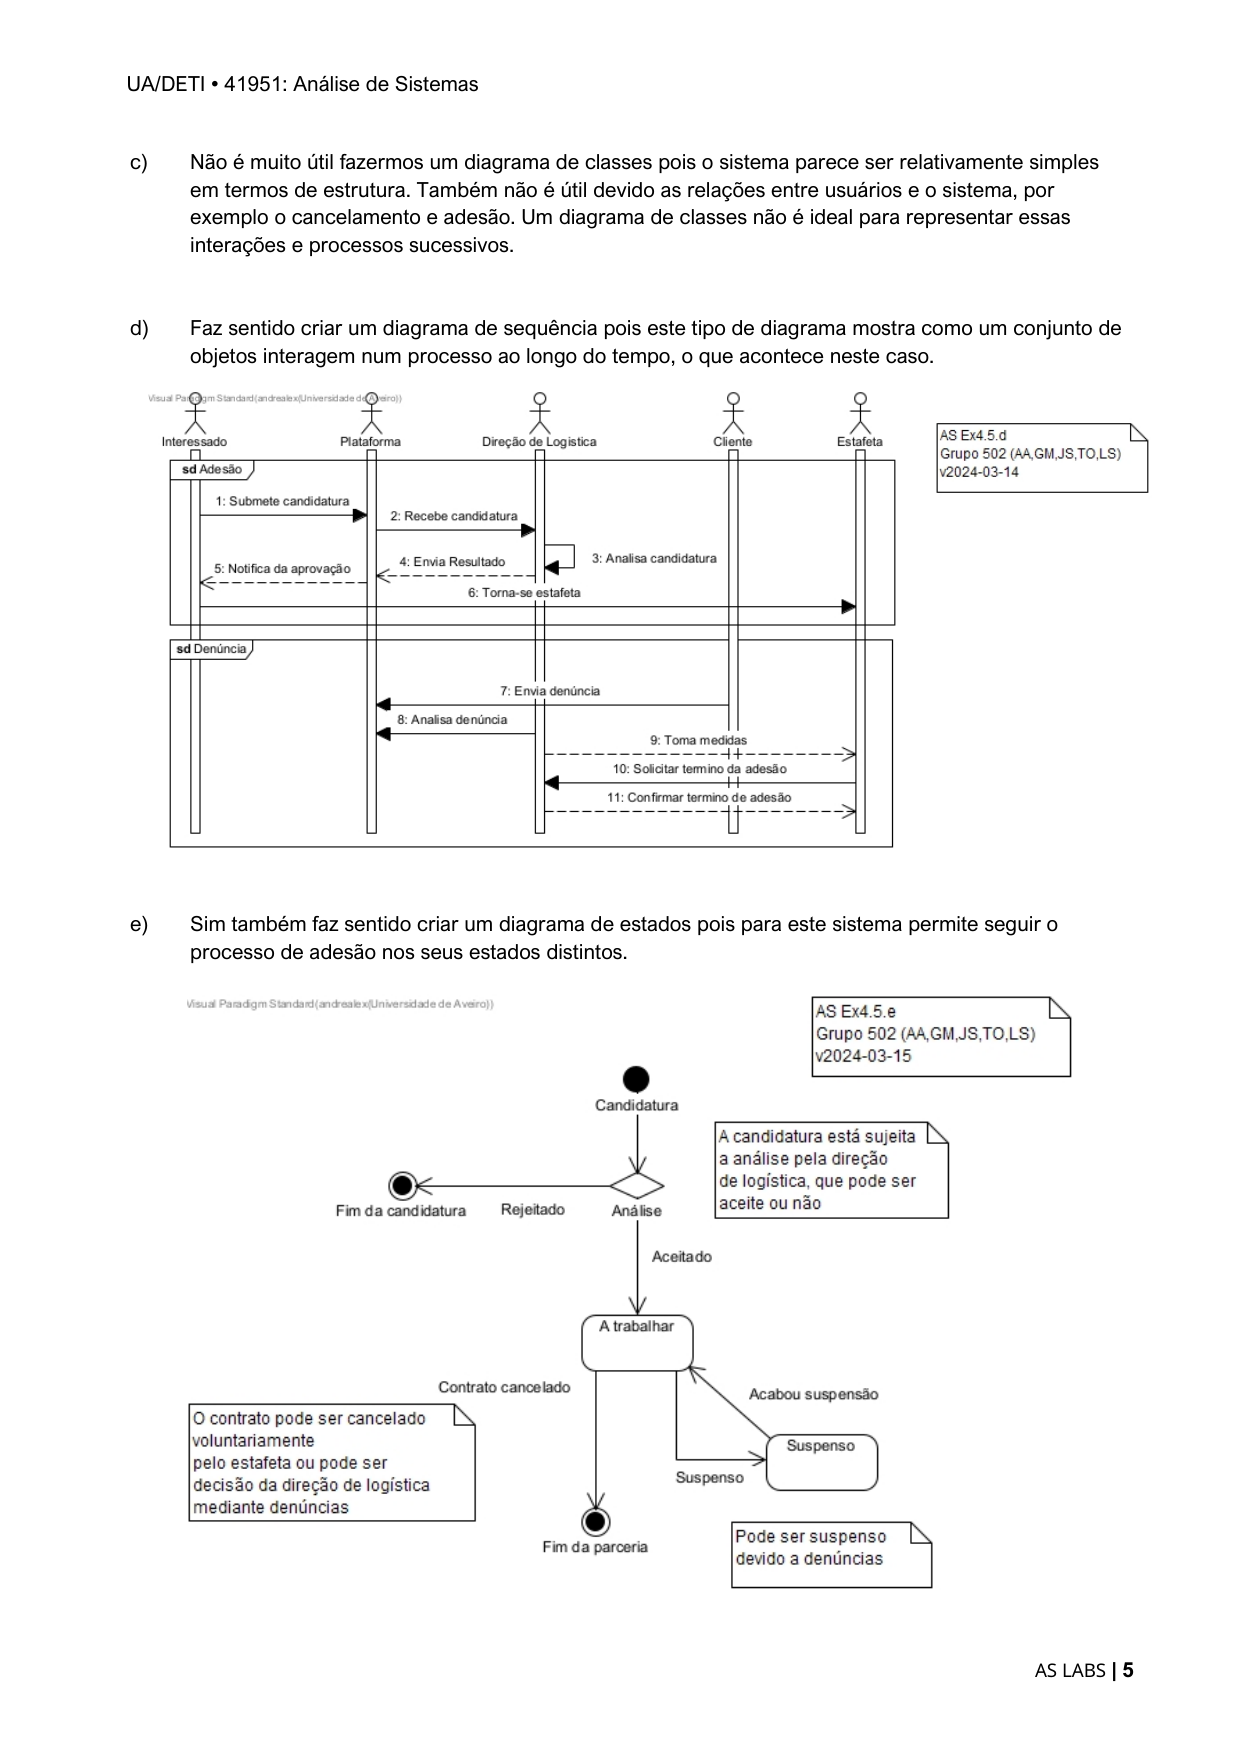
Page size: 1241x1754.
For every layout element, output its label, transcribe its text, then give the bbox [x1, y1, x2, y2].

picture [187, 994, 1077, 1594]
text d) Faz sentido criar um diagrama de sequência pois este tipo de diagrama mostra como um conjunto de objetos interagem num processo ao longo do tempo, o que acontece neste caso. [130, 315, 1134, 368]
text c) Não é muito útil fazermos um diagrama de classes pois o sistema parece ser relativamente simples em termos de estrutura. Também não é útil devido as relações entre usuários e o sistema, por exemplo o cancelamento e adesão. Um diagrama de classes não é ideal para representar essas interações e processos sucessivos. [130, 149, 1134, 257]
text e) Sim também faz sentido criar um diagrama de estados pois para este sistema permite seguir o processo de adesão nos seus estados distintos. [130, 911, 1134, 964]
picture [148, 390, 1153, 851]
